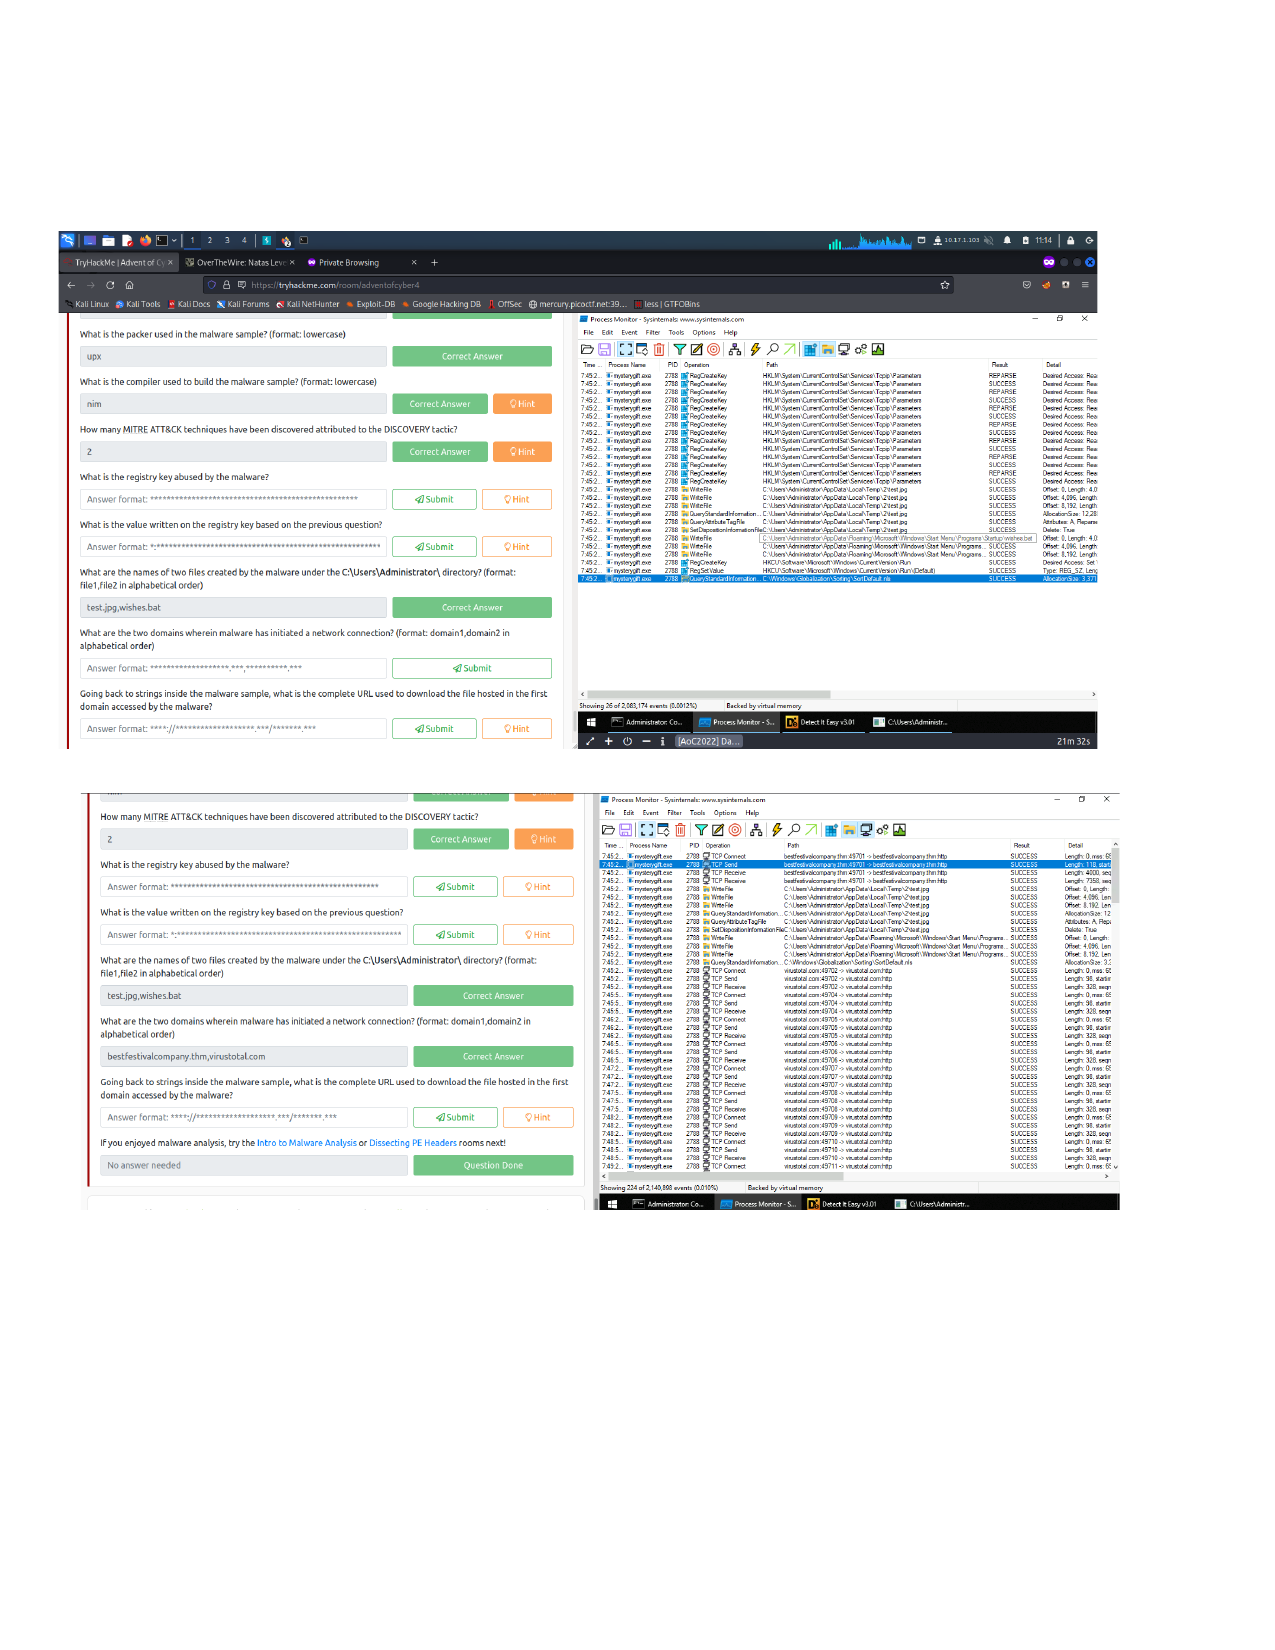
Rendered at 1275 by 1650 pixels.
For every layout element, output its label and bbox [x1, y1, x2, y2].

picture [58, 231, 1098, 749]
picture [80, 793, 1120, 1210]
